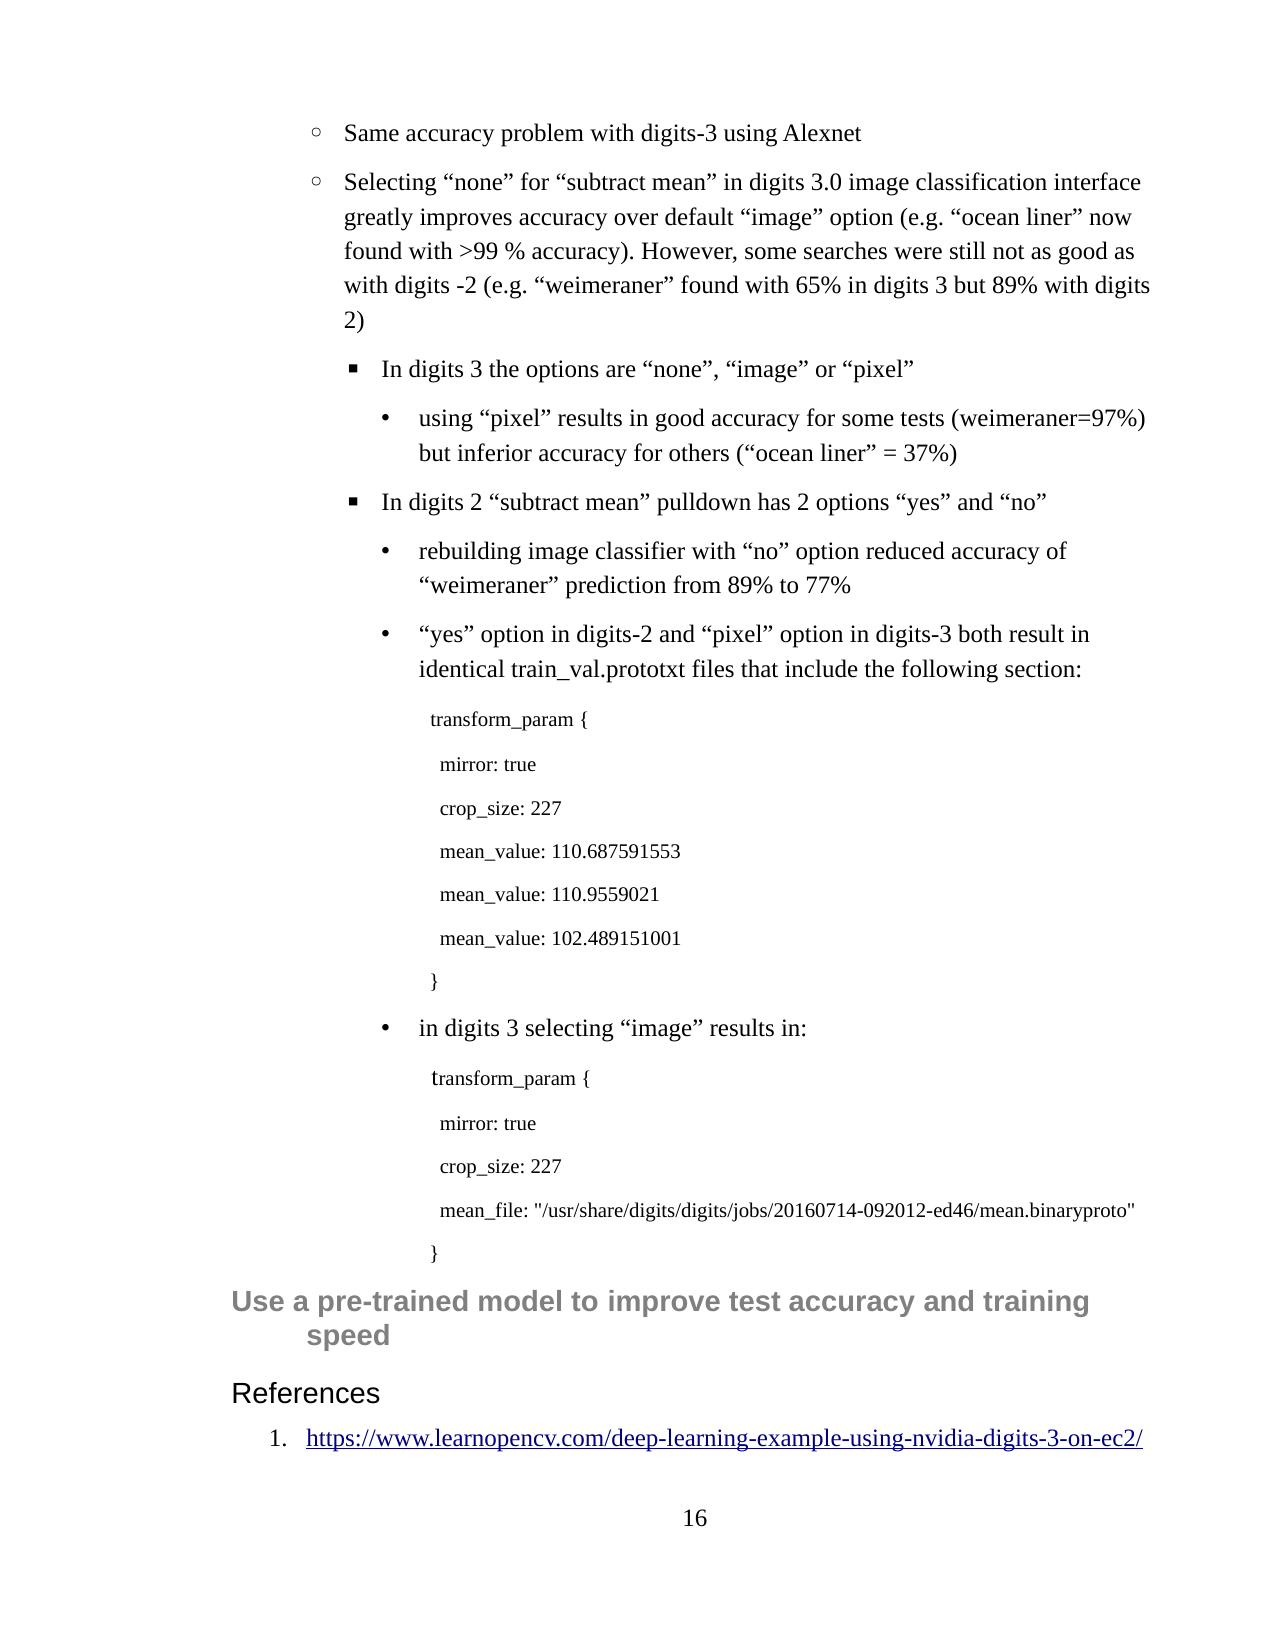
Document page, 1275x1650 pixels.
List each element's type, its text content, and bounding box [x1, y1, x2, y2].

subtitle References [231, 1377, 1158, 1410]
text crop_size: 227 [419, 795, 1158, 819]
text mean_file: "/usr/share/digits/digits/jobs/20160714-092012-ed46/mean.binaryproto" [419, 1198, 1158, 1222]
list rebuilding image classifier with “no” option reduced accuracy of “weimeraner” prediction from 89% to 77% [381, 536, 1158, 599]
list https://www.learnopencv.com/deep-learning-example-using-nvidia-digits-3-on-ec2/ [269, 1423, 1158, 1451]
text } [419, 1241, 1158, 1265]
list using “pixel” results in good accuracy for some tests (weimeraner=97%) but inferior accuracy for others (“ocean liner” = 37%) [381, 403, 1158, 466]
subtitle Use a pre-trained model to improve test accuracy and training speed [231, 1284, 1158, 1352]
list in digits 3 selecting “image” results in: [381, 1013, 1158, 1041]
text crop_size: 227 [419, 1154, 1158, 1178]
text transform_param { [419, 703, 1158, 732]
text mean_value: 110.687591553 [419, 839, 1158, 863]
text mirror: true [419, 752, 1158, 776]
text transform_param { [419, 1062, 1158, 1090]
list Selecting “none” for “subtract mean” in digits 3.0 image classification interface greatly improves accuracy over default “image” option (e.g. “ocean liner” now found with >99 % accuracy). However, some searches were still not as good as with digits -2 (e.g. “weimeraner” found with 65% in digits 3 but 89% with digits 2) [306, 167, 1158, 334]
list Same accuracy problem with digits-3 using Alexnet [306, 118, 1158, 147]
text mirror: true [419, 1111, 1158, 1135]
text } [419, 969, 1158, 993]
text mean_value: 110.9559021 [419, 882, 1158, 906]
list In digits 3 the options are “none”, “image” or “pixel” [344, 354, 1158, 383]
text mean_value: 102.489151001 [419, 926, 1158, 950]
list In digits 2 “subtract mean” pulldown has 2 options “yes” and “no” [344, 487, 1158, 516]
list “yes” option in digits-2 and “pixel” option in digits-3 both result in identical train_val.prototxt files that include the following section: [381, 619, 1158, 683]
